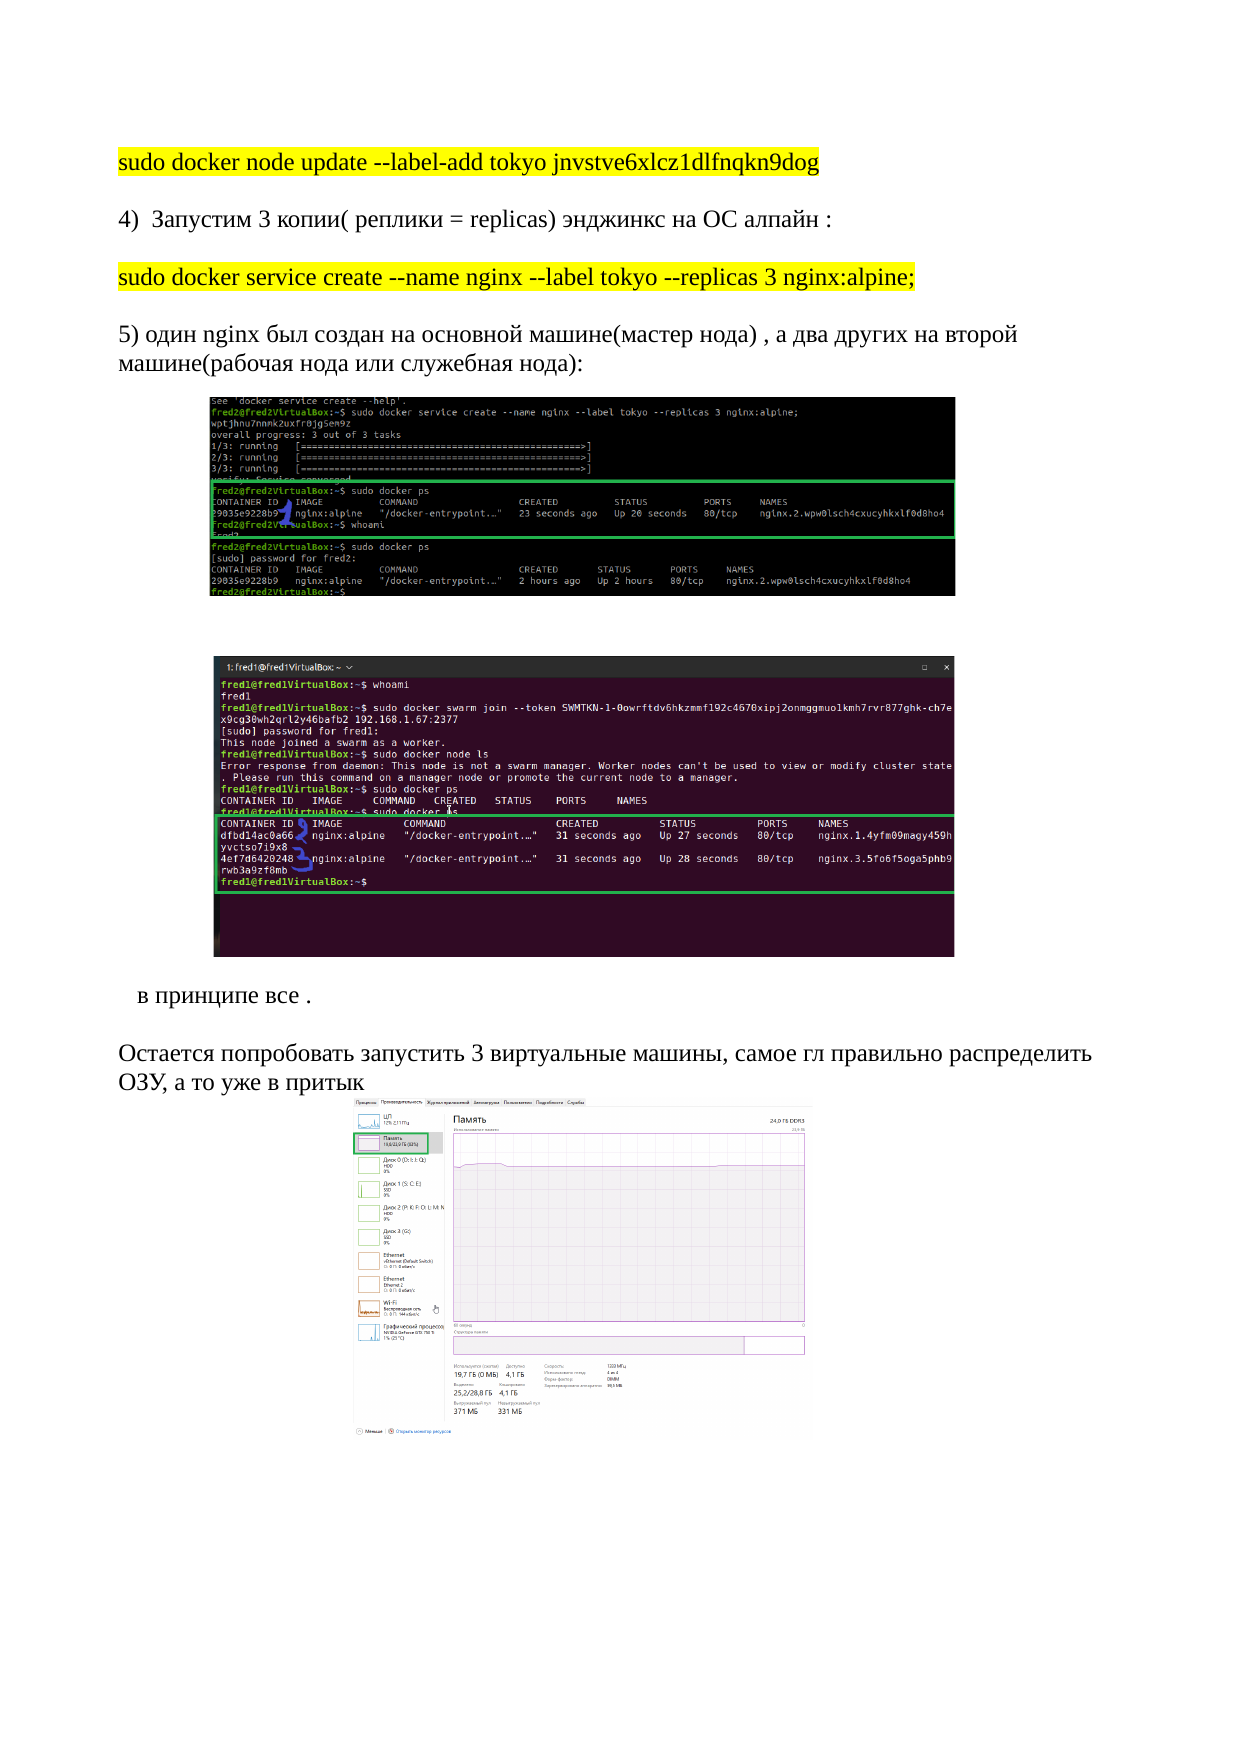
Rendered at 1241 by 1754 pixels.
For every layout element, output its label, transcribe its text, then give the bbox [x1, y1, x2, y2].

text 5) один nginx был создан на основной машине(мастер нода) , а два других на второй машине(рабочая нода или служебная нода): [118, 319, 1122, 377]
text sudo docker node update --label-add tokyo jnvstve6xlcz1dlfnqkn9dog [118, 147, 1122, 176]
picture [213, 656, 955, 957]
text sudo docker service create --name nginx --label tokyo --replicas 3 nginx:alpine; [118, 262, 1122, 291]
text в принципе все . [118, 981, 1122, 1009]
text 4) Запустим 3 копии( реплики = replicas) энджинкс на ОС алпайн : [118, 204, 1122, 233]
text Остается попробовать запустить 3 виртуальные машины, самое гл правильно распределить ОЗУ, а то уже в притык [118, 1038, 1122, 1096]
picture [353, 1097, 813, 1440]
picture [209, 397, 956, 596]
